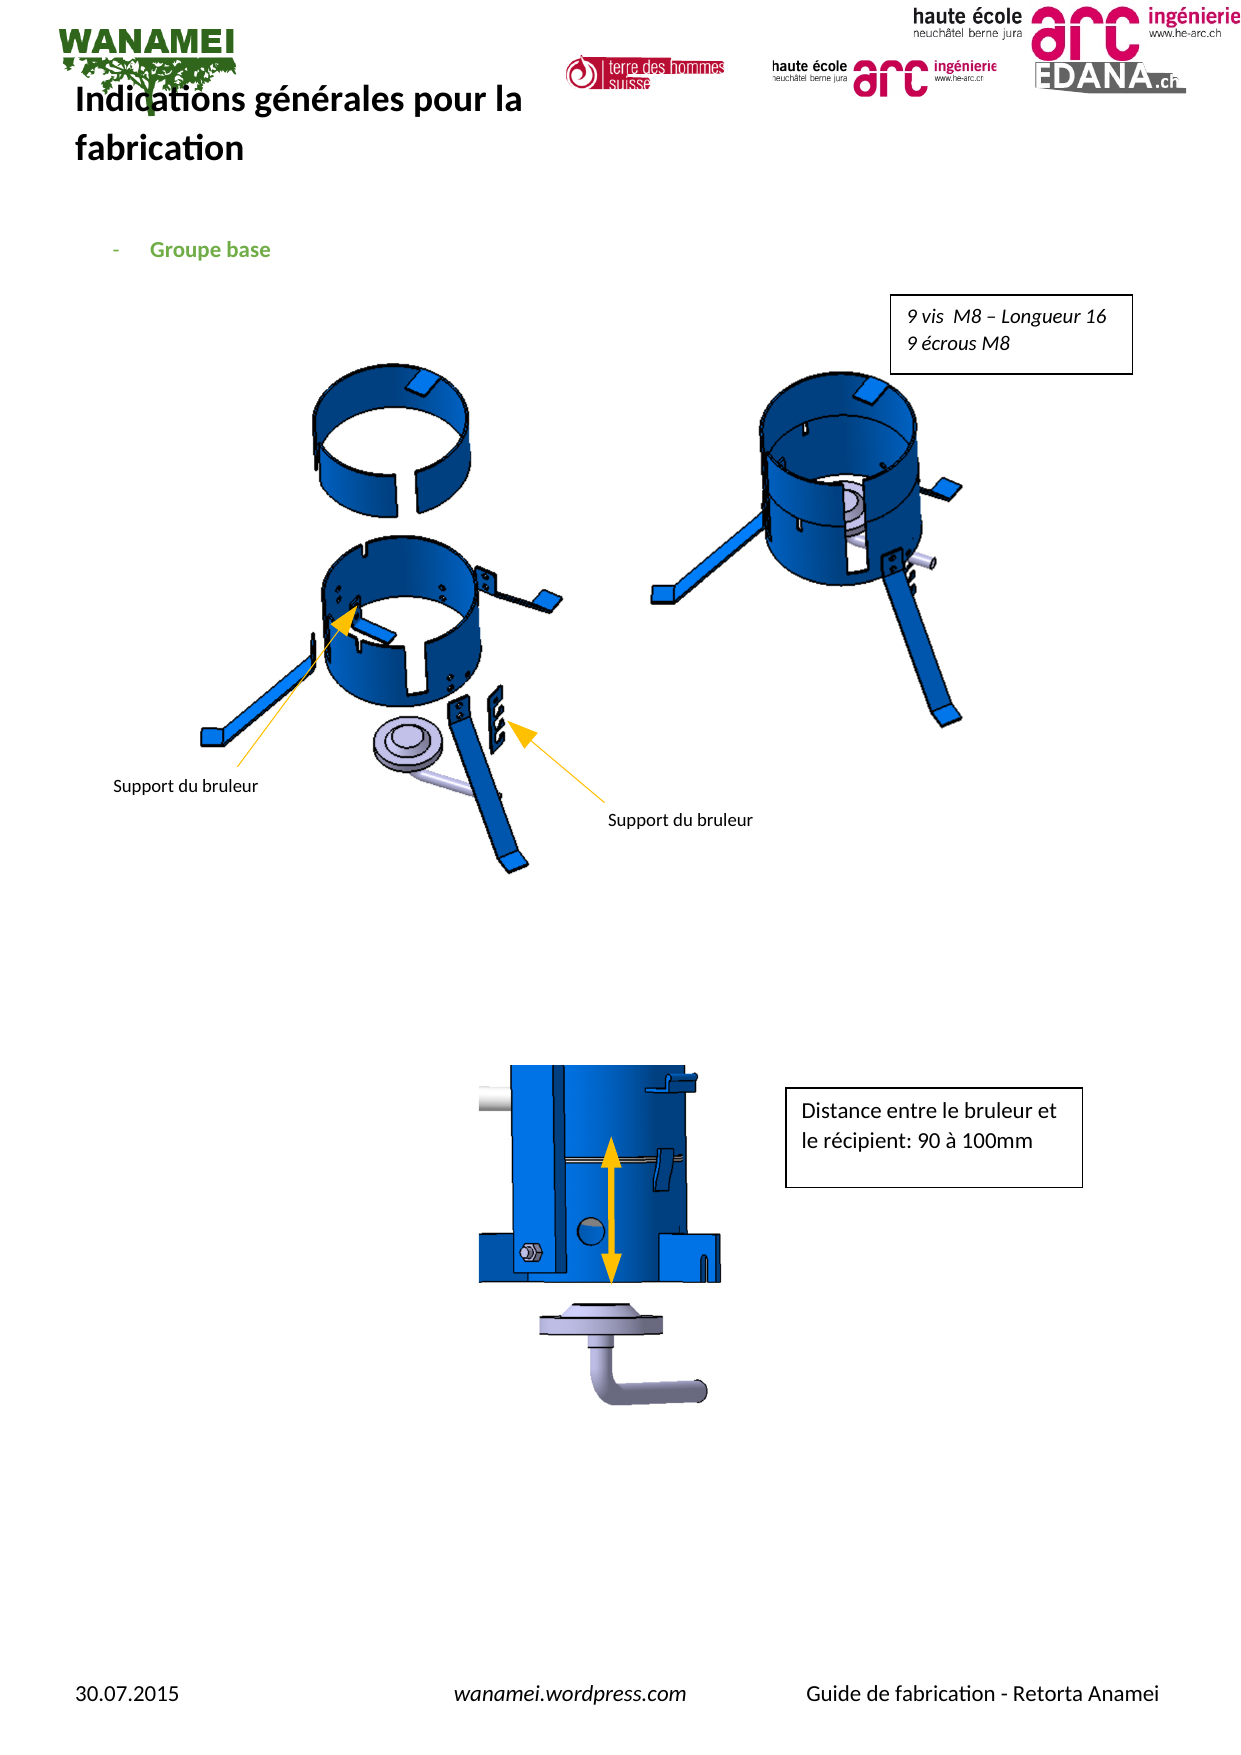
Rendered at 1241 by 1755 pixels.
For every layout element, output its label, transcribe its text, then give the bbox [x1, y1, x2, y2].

text Indications générales pour la fabrication [75, 75, 1165, 169]
list Groupe base [112, 235, 1165, 263]
text Distance entre le bruleur et le récipient: 90 à 100mm [801, 1096, 1066, 1154]
text 9 écrous M8 [906, 330, 1132, 355]
text Support du bruleur [113, 774, 324, 797]
text 9 vis M8 – Longueur 16 [906, 303, 1132, 328]
text Support du bruleur [608, 808, 788, 831]
